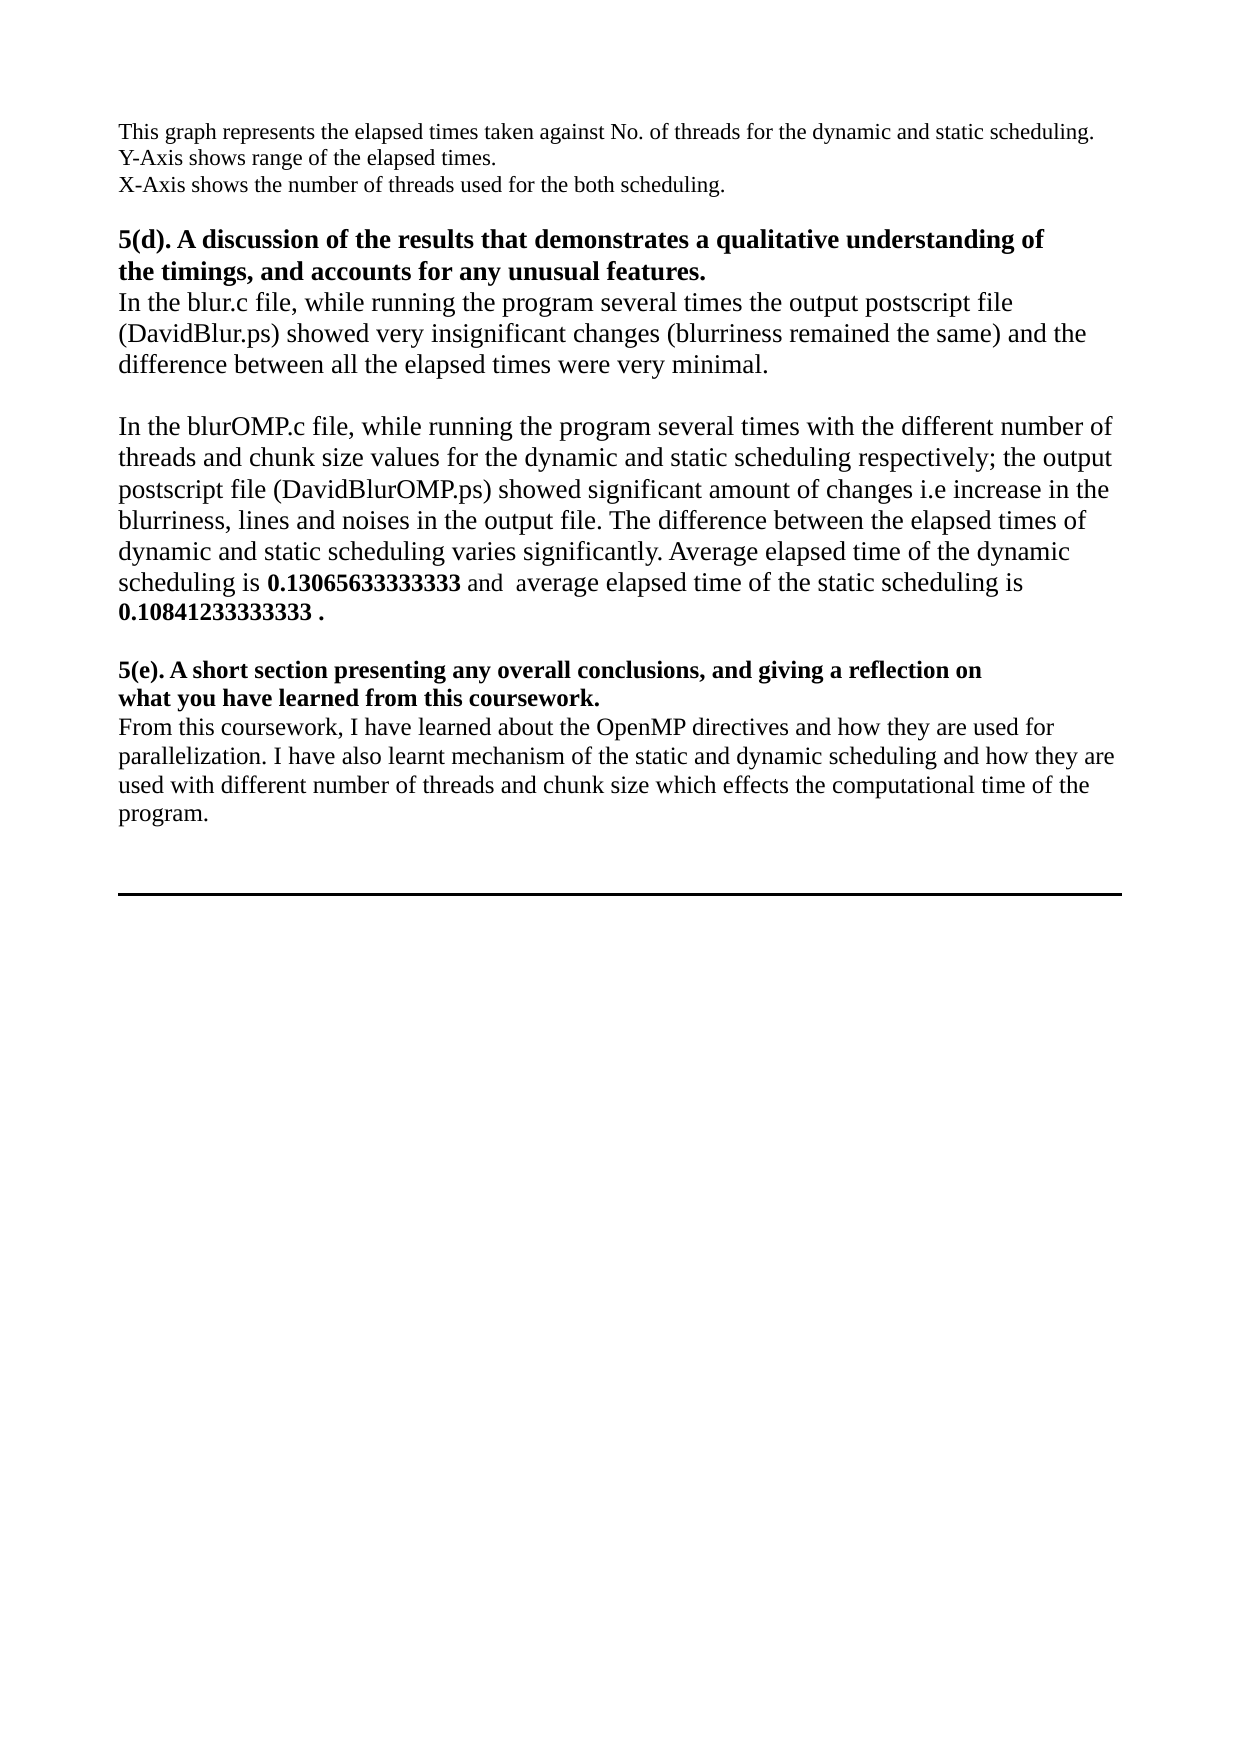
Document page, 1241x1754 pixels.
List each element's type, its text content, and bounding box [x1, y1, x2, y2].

text In the blurOMP.c file, while running the program several times with the different number of threads and chunk size values for the dynamic and static scheduling respectively; the output postscript file (DavidBlurOMP.ps) showed significant amount of changes i.e increase in the blurriness, lines and noises in the output file. The difference between the elapsed times of dynamic and static scheduling varies significantly. Average elapsed time of the dynamic scheduling is 0.13065633333333 and average elapsed time of the static scheduling is 0.10841233333333 . [118, 410, 1122, 626]
text This graph represents the elapsed times taken against No. of threads for the dynamic and static scheduling. [118, 118, 1122, 144]
text 5(e). A short section presenting any overall conclusions, and giving a reflection on [118, 655, 1122, 683]
text Y-Axis shows range of the elapsed times. [118, 144, 1122, 171]
text In the blur.c file, while running the program several times the output postscript file (DavidBlur.ps) showed very insignificant changes (blurriness remained the same) and the difference between all the elapsed times were very minimal. [118, 286, 1122, 379]
text From this coursework, I have learned about the OpenMP directives and how they are used for parallelization. I have also learnt mechanism of the static and dynamic scheduling and how they are used with different number of threads and chunk size which effects the computational time of the program. [118, 712, 1122, 827]
text X-Axis shows the number of threads used for the both scheduling. [118, 171, 1122, 197]
text 5(d). A discussion of the results that demonstrates a qualitative understanding of [118, 223, 1122, 255]
text the timings, and accounts for any unusual features. [118, 255, 1122, 286]
text what you have learned from this coursework. [118, 683, 1122, 712]
